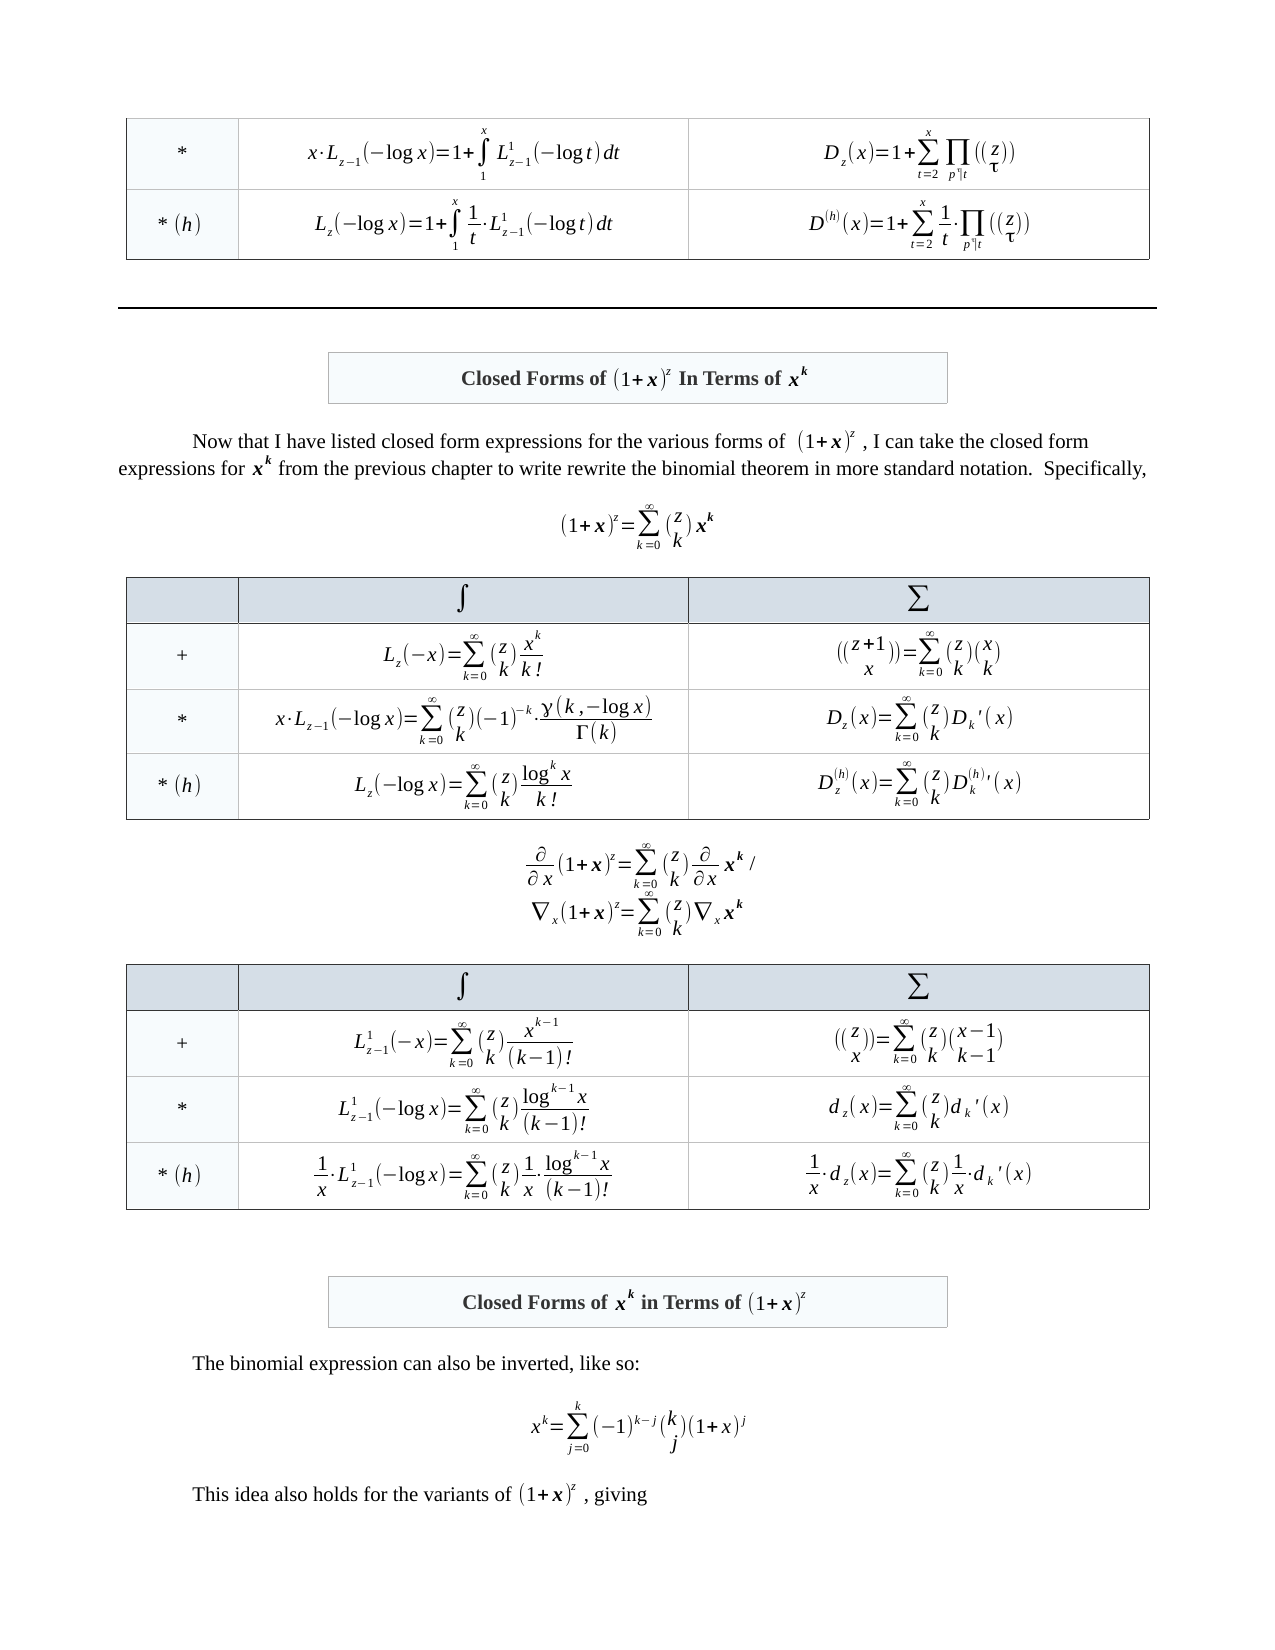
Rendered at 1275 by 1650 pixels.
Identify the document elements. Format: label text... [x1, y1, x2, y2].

table_cell [689, 690, 1149, 752]
text Closed Forms ofIn Terms of [329, 353, 947, 403]
text Closed Forms ofin Terms of [329, 1277, 947, 1327]
table_cell [689, 1143, 1149, 1208]
table_header [689, 578, 1149, 622]
table_cell [689, 1077, 1149, 1142]
table_cell [689, 624, 1149, 688]
table_cell * [127, 1143, 238, 1208]
table_header [239, 578, 688, 622]
table_cell * [127, 690, 238, 752]
table_cell [689, 119, 1149, 189]
table_cell * [127, 1077, 238, 1142]
table_cell [689, 190, 1149, 259]
table_cell [239, 1143, 688, 1208]
table_cell [239, 754, 688, 819]
table_cell [239, 1077, 688, 1142]
text / [118, 843, 1157, 892]
table_cell [239, 1011, 688, 1076]
table_cell * [127, 754, 238, 819]
text This idea also holds for the variants of, giving [118, 1479, 1157, 1506]
table_cell [689, 1011, 1149, 1076]
table_cell [689, 754, 1149, 819]
table_cell * [127, 190, 238, 259]
text Now that I have listed closed form expressions for the various forms of , I can take the closed form expressions forfrom the previous chapter to write rewrite the binomial theorem in more standard notation. Specifically, [118, 427, 1157, 480]
table_header [239, 965, 688, 1010]
table_cell [239, 690, 688, 752]
table_header [689, 965, 1149, 1010]
table_cell + [127, 624, 238, 688]
table_header [127, 965, 238, 1010]
table_cell * [127, 119, 238, 189]
table_cell [239, 119, 688, 189]
table_header [127, 578, 238, 622]
table_cell + [127, 1011, 238, 1076]
table_cell [239, 190, 688, 259]
text The binomial expression can also be inverted, like so: [118, 1351, 1157, 1375]
table_cell [239, 624, 688, 688]
